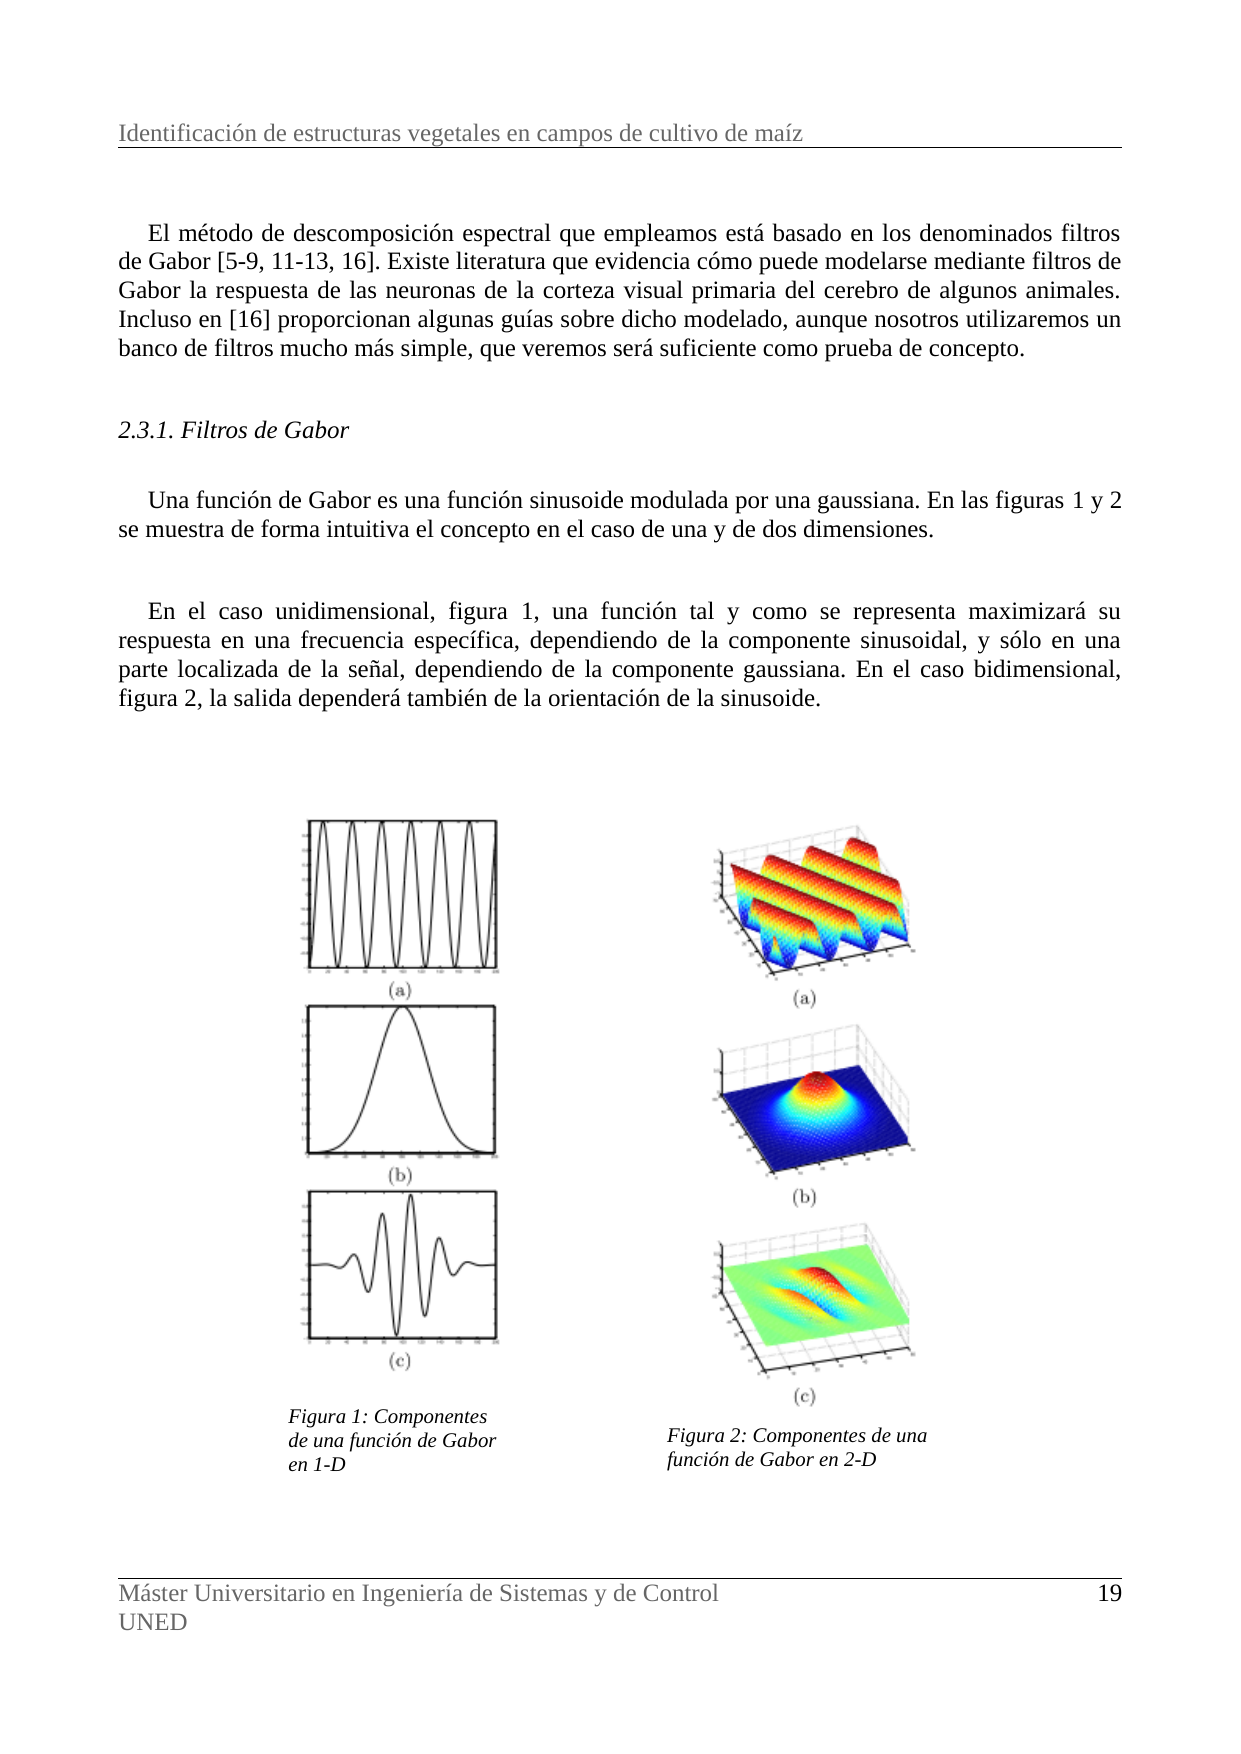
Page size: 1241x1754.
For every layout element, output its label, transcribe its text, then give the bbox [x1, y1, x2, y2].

text Figura 2: Componentes de una función de Gabor en 2-D [667, 1424, 957, 1471]
picture [667, 818, 958, 1424]
picture [288, 814, 512, 1379]
text El método de descomposición espectral que empleamos está basado en los denominados filtros de Gabor [5-9, 11-13, 16]. Existe literatura que evidencia cómo puede modelarse mediante filtros de Gabor la respuesta de las neuronas de la corteza visual primaria del cerebro de algunos animales. Incluso en [16] proporcionan algunas guías sobre dicho modelado, aunque nosotros utilizaremos un banco de filtros mucho más simple, que veremos será suficiente como prueba de concepto. [118, 218, 1122, 361]
subtitle 2.3.1. Filtros de Gabor [118, 415, 1122, 444]
text Figura 1: Componentes de una función de Gabor en 1-D [288, 1404, 511, 1476]
text Una función de Gabor es una función sinusoide modulada por una gaussiana. En las figuras 1 y 2 se muestra de forma intuitiva el concepto en el caso de una y de dos dimensiones. [118, 485, 1122, 543]
text En el caso unidimensional, figura 1, una función tal y como se representa maximizará su respuesta en una frecuencia específica, dependiendo de la componente sinusoidal, y sólo en una parte localizada de la señal, dependiendo de la componente gaussiana. En el caso bidimensional, figura 2, la salida dependerá también de la orientación de la sinusoide. [118, 596, 1122, 711]
